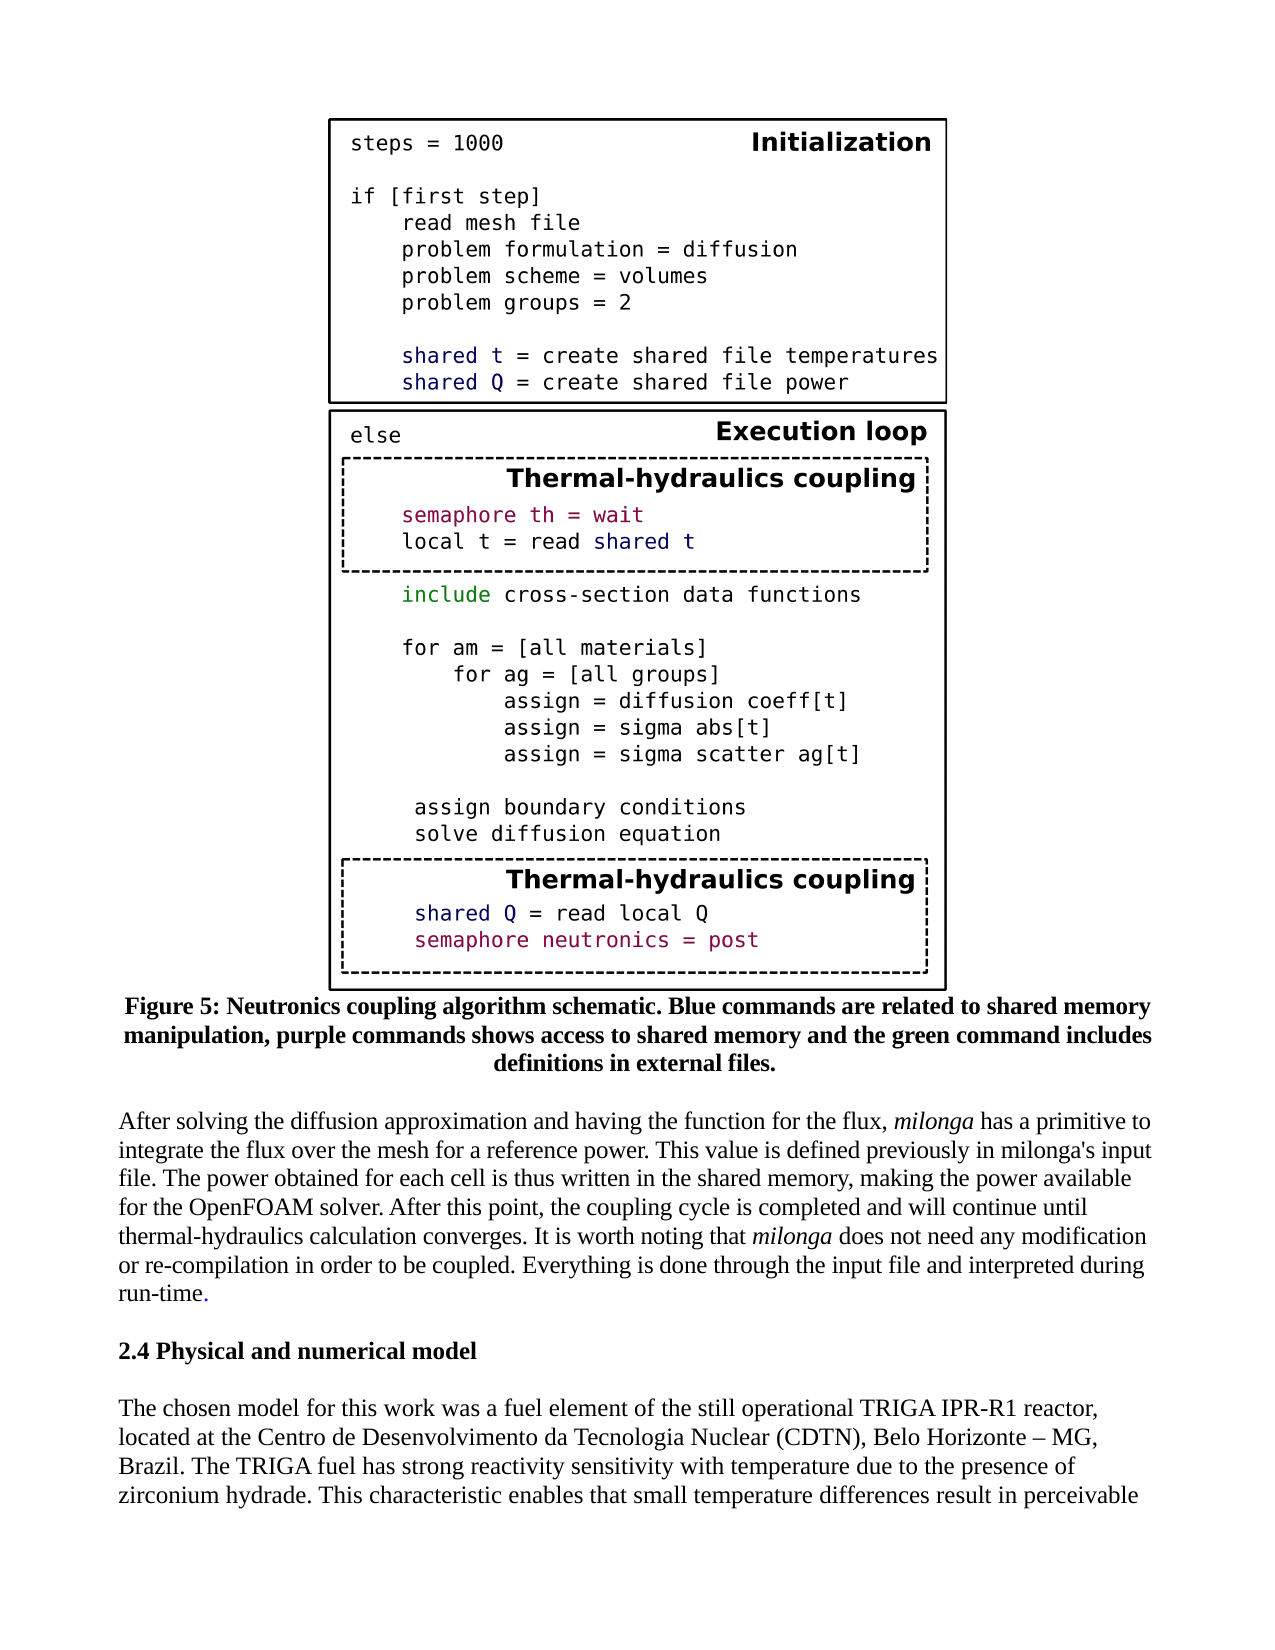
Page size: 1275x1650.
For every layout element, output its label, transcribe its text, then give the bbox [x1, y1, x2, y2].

text Figure 5: Neutronics coupling algorithm schematic. Blue commands are related to shared memory manipulation, purple commands shows access to shared memory and the green command includes definitions in external files. [118, 118, 1157, 1077]
text The chosen model for this work was a fuel element of the still operational TRIGA IPR-R1 reactor, located at the Centro de Desenvolvimento da Tecnologia Nuclear (CDTN), Belo Horizonte – MG, Brazil. The TRIGA fuel has strong reactivity sensitivity with temperature due to the presence of zirconium hydrade. This characteristic enables that small temperature differences result in perceivable [118, 1393, 1157, 1508]
text After solving the diffusion approximation and having the function for the flux, milonga has a primitive to integrate the flux over the mesh for a reference power. This value is defined previously in milonga's input file. The power obtained for each cell is thus written in the shared memory, making the power available for the OpenFOAM solver. After this point, the coupling cycle is completed and will continue until thermal-hydraulics calculation converges. It is worth noting that milonga does not need any modification or re-compilation in order to be coupled. Everything is done through the input file and interpreted during run-time. [118, 1106, 1157, 1307]
picture [328, 118, 948, 991]
text 2.4 Physical and numerical model [118, 1336, 1157, 1365]
